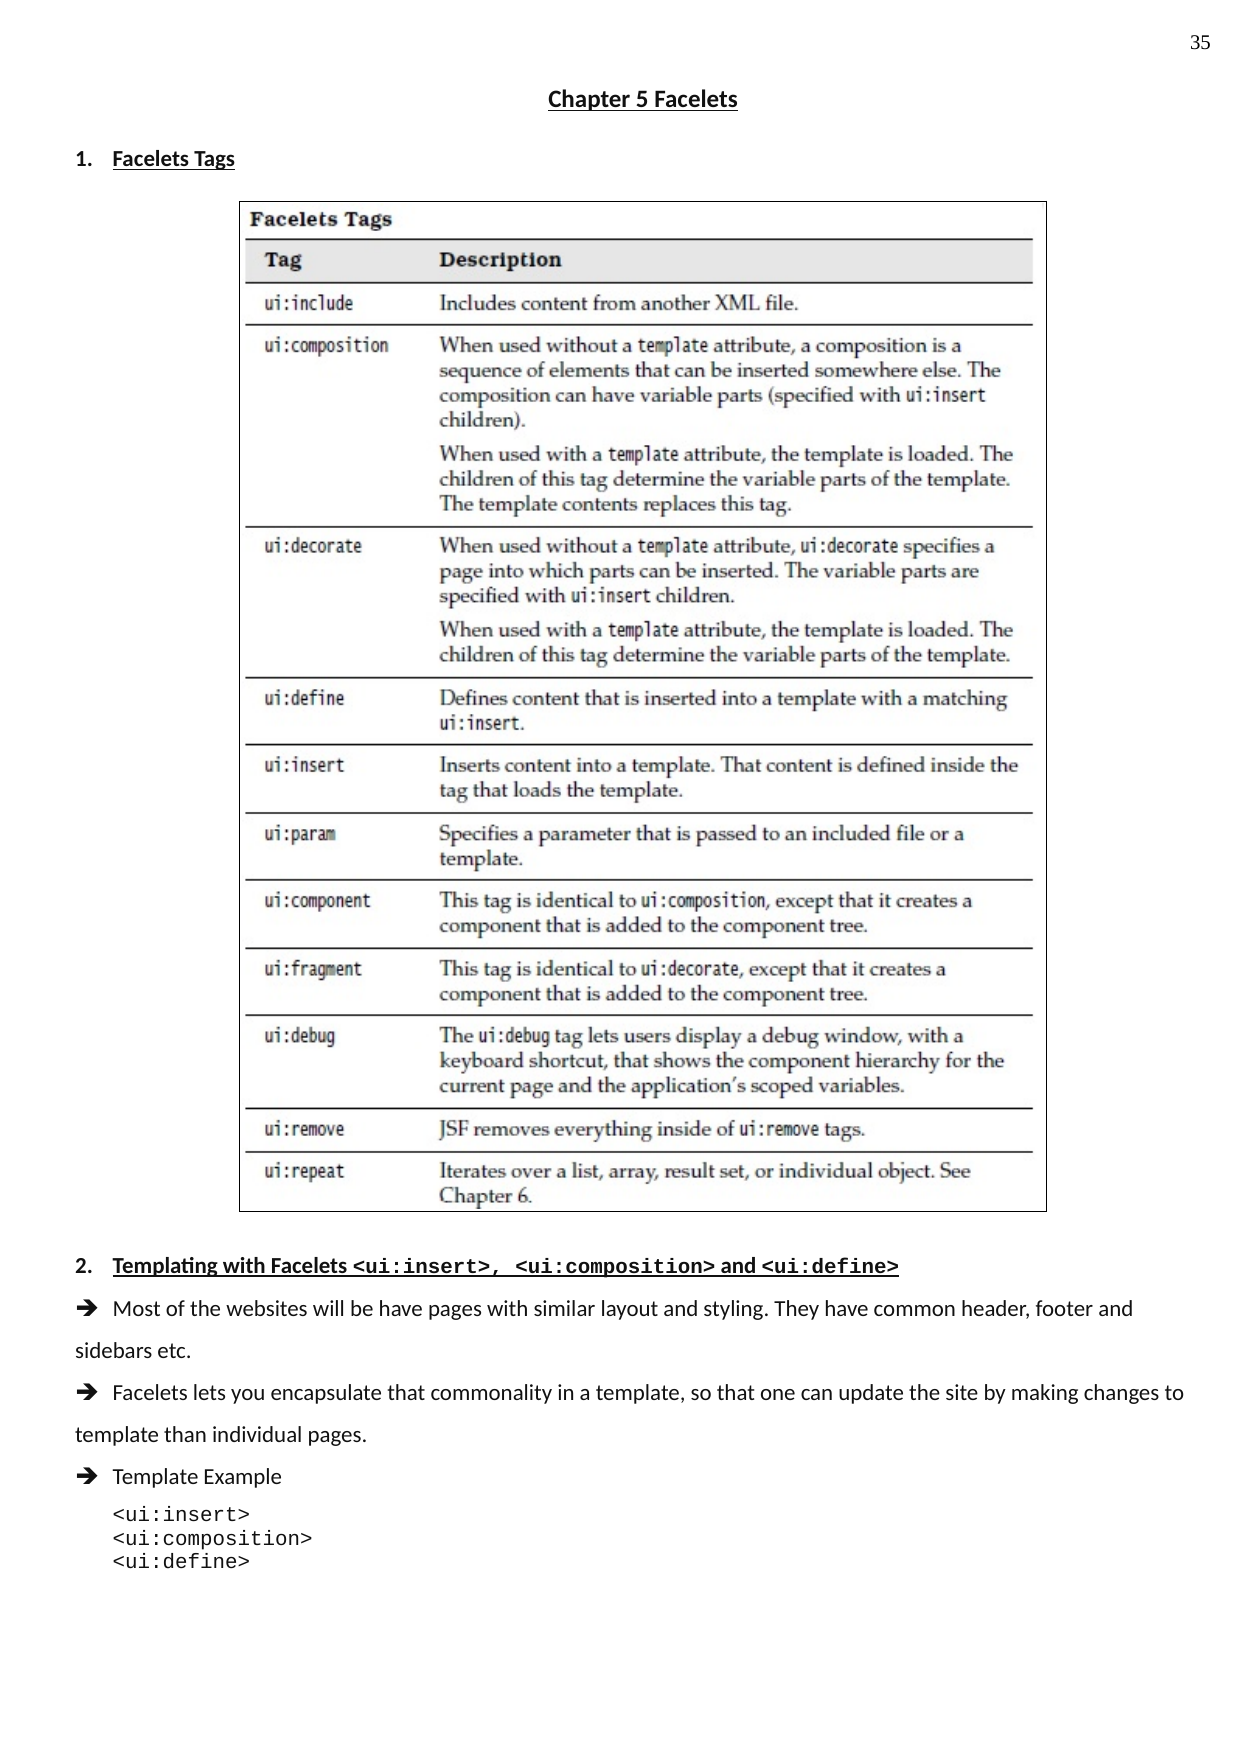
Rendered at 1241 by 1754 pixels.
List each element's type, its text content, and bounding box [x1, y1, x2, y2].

text <ui:composition> [75, 1528, 1211, 1551]
text <ui:insert> [75, 1504, 1211, 1528]
list Template Example [75, 1462, 1211, 1490]
list Facelets lets you encapsulate that commonality in a template, so that one can update the site by making changes to template than individual pages. [75, 1378, 1211, 1448]
picture [241, 203, 1044, 1209]
list Most of the websites will be have pages with similar layout and styling. They have common header, footer and sidebars etc. [75, 1294, 1211, 1364]
text 2. Templating with Facelets <ui:insert>, <ui:composition> and <ui:define> [75, 1251, 1211, 1280]
text 1. Facelets Tags [75, 144, 1211, 173]
text Chapter 5 Facelets [75, 83, 1211, 114]
text <ui:define> [75, 1551, 1211, 1575]
